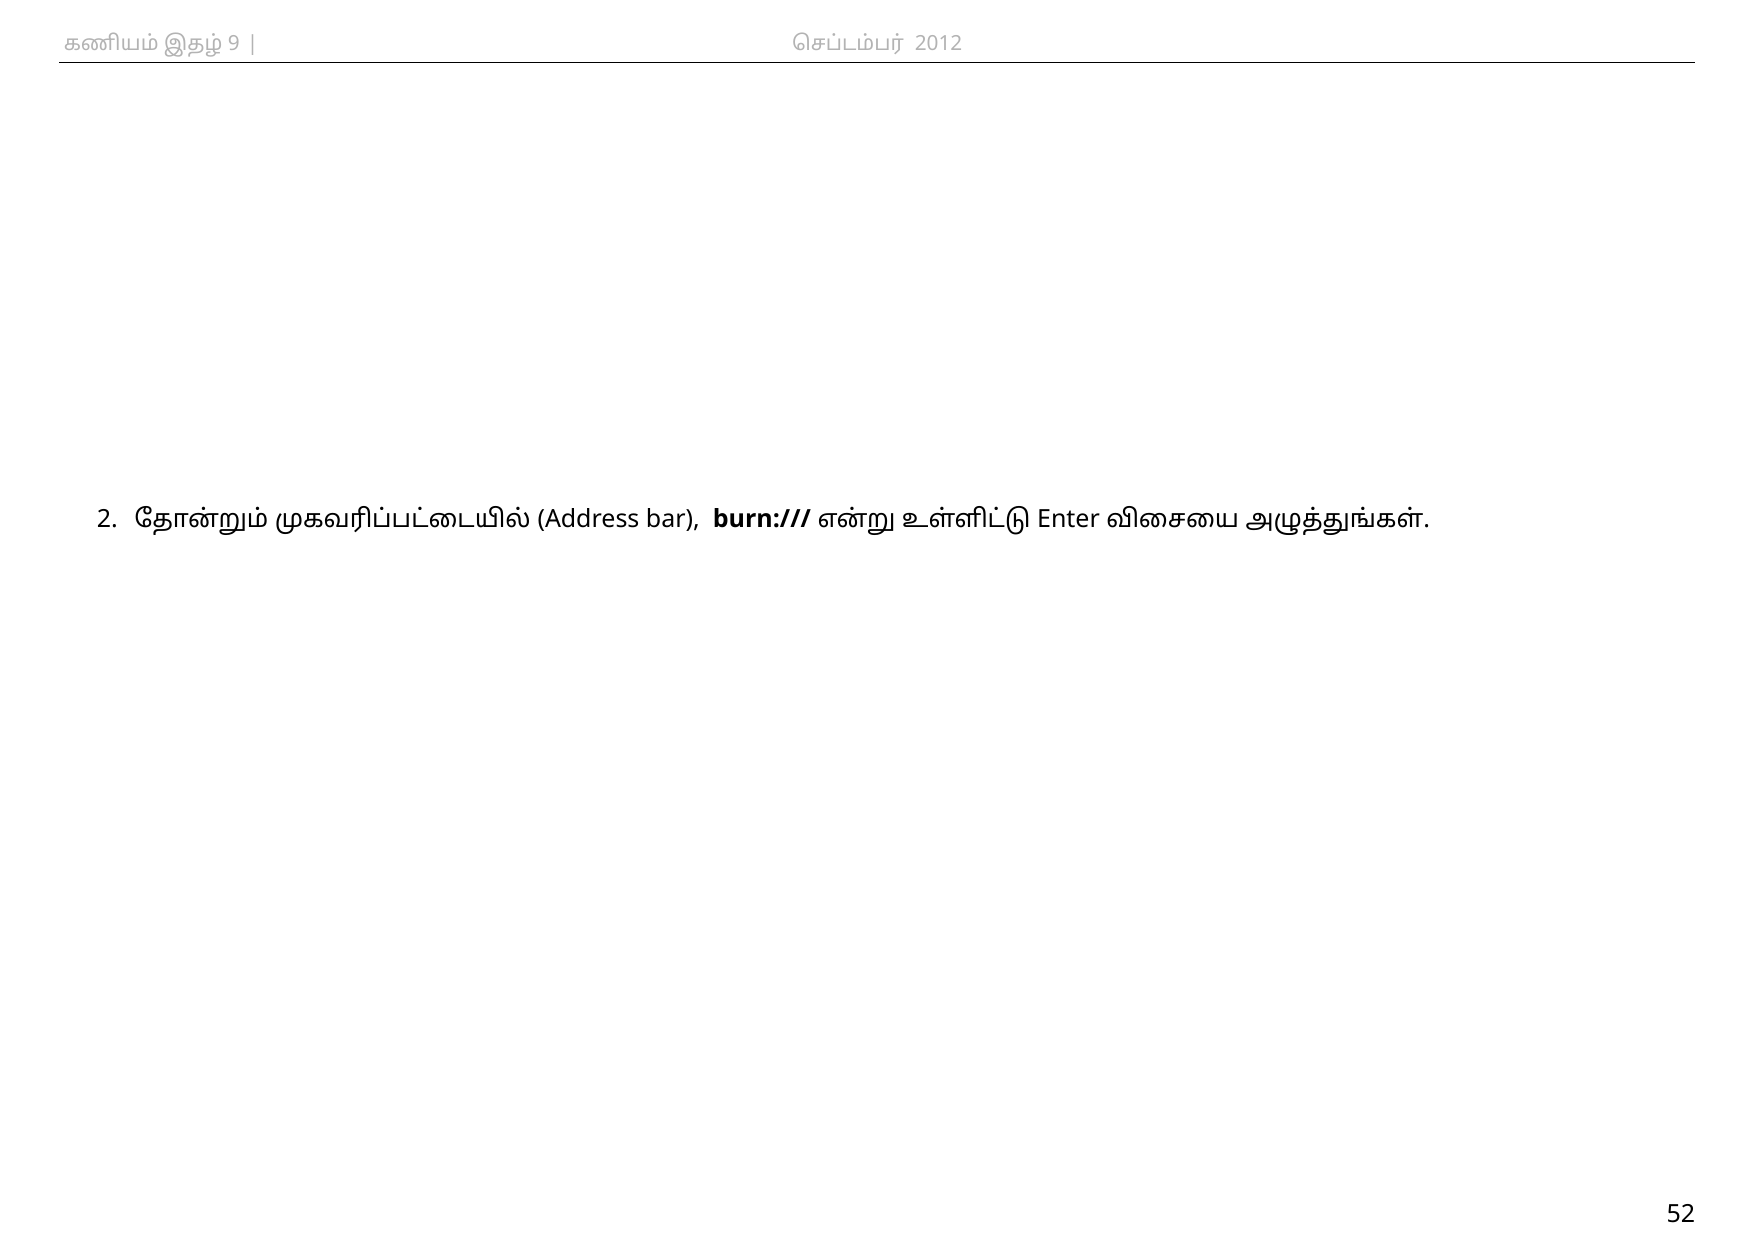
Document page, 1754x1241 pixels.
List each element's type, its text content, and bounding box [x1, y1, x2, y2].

list தோன்றும் முகவரிப்பட்டையில் (Address bar), burn:/// என்று உள்ளிட்டு Enter விசையை அழுத்துங்கள். [97, 500, 1695, 537]
